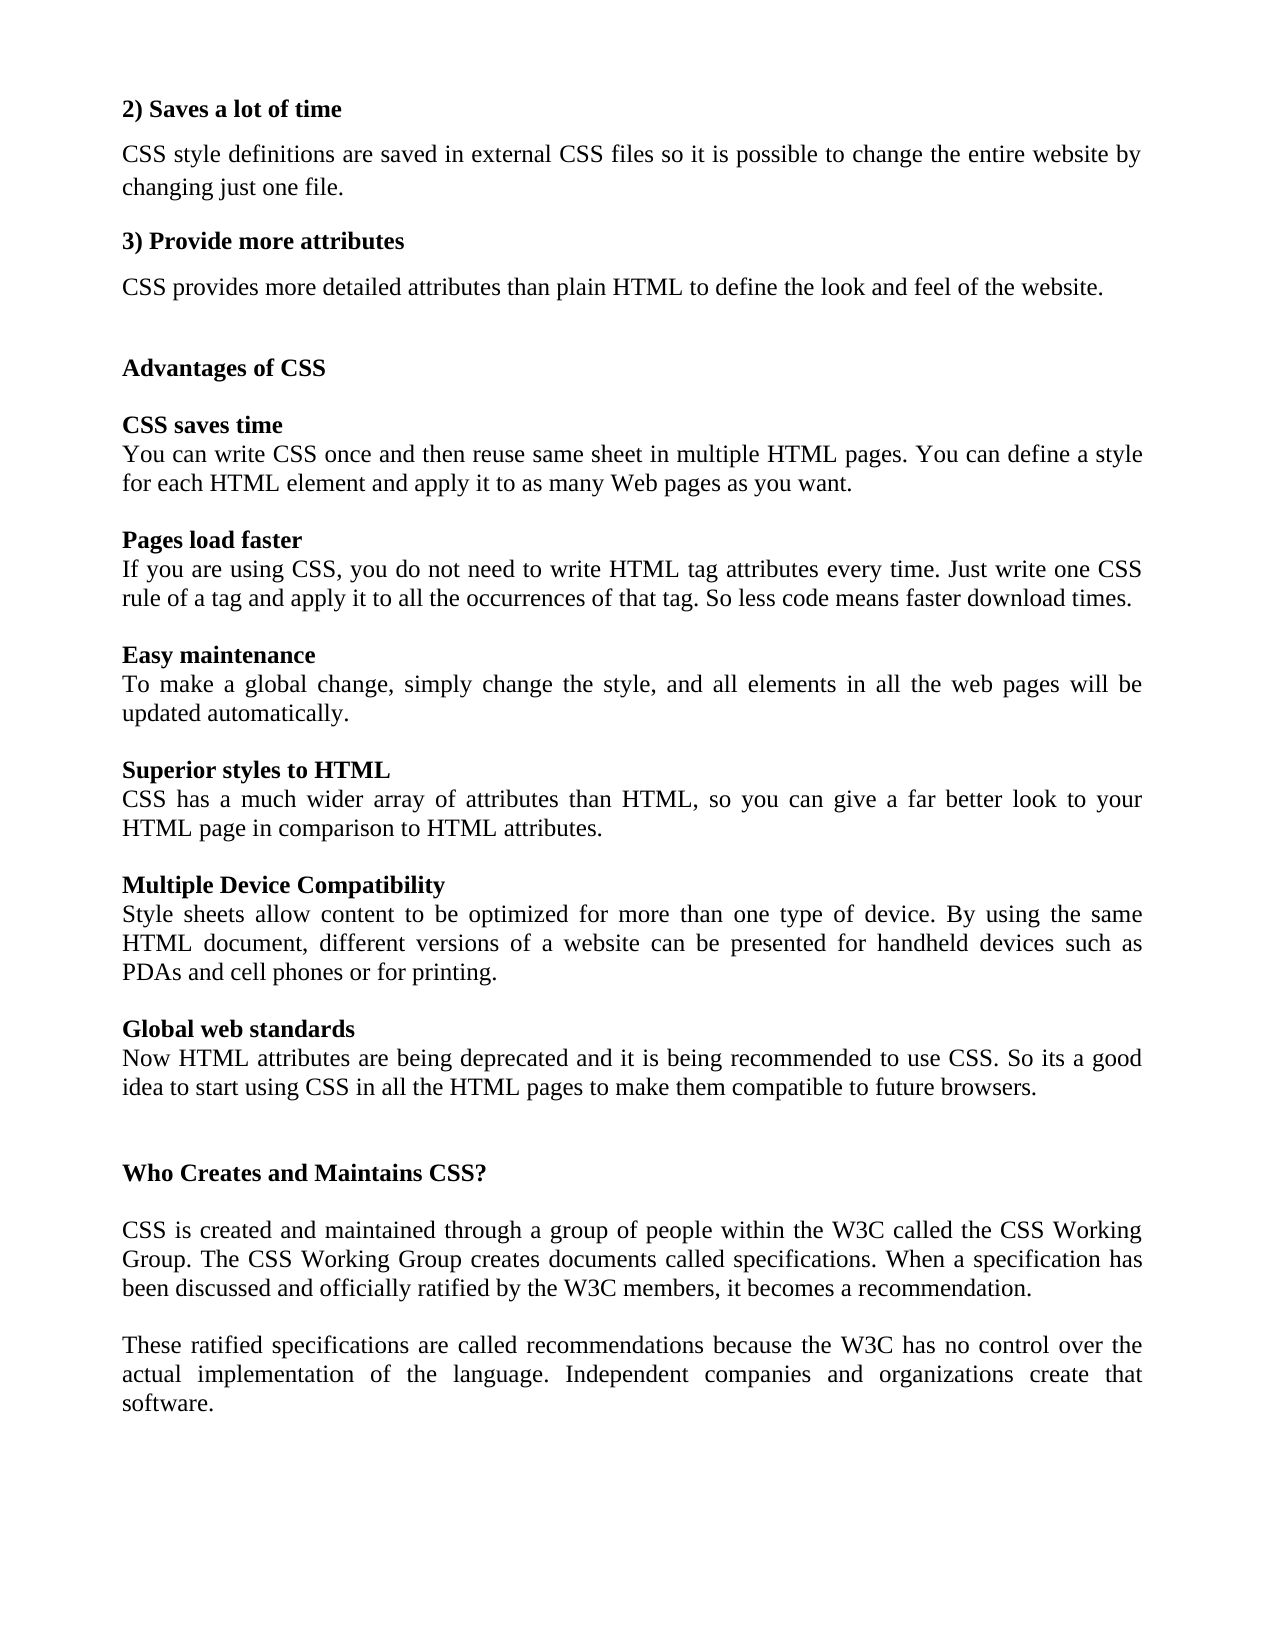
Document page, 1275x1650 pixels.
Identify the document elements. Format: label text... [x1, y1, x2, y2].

text Who Creates and Maintains CSS? [122, 1158, 1144, 1187]
subtitle 3) Provide more attributes [122, 226, 1144, 255]
text Advantages of CSS [122, 353, 1144, 382]
subtitle 2) Saves a lot of time [122, 94, 1144, 122]
text Easy maintenance [122, 640, 1144, 669]
text Global web standards [122, 1014, 1144, 1043]
text CSS is created and maintained through a group of people within the W3C called the CSS Working Group. The CSS Working Group creates documents called specifications. When a specification has been discussed and officially ratified by the W3C members, it becomes a recommendation. [122, 1215, 1144, 1302]
text CSS has a much wider array of attributes than HTML, so you can give a far better look to your HTML page in comparison to HTML attributes. [122, 784, 1144, 842]
text Superior styles to HTML [122, 755, 1144, 784]
text CSS saves time [122, 410, 1144, 439]
text To make a global change, simply change the style, and all elements in all the web pages will be updated automatically. [122, 669, 1144, 727]
text CSS provides more detailed attributes than plain HTML to define the look and feel of the website. [122, 272, 1144, 300]
text Pages load faster [122, 525, 1144, 554]
text You can write CSS once and then reuse same sheet in multiple HTML pages. You can define a style for each HTML element and apply it to as many Web pages as you want. [122, 439, 1144, 497]
text These ratified specifications are called recommendations because the W3C has no control over the actual implementation of the language. Independent companies and organizations create that software. [122, 1330, 1144, 1417]
text Multiple Device Compatibility [122, 870, 1144, 899]
text CSS style definitions are saved in external CSS files so it is possible to change the entire website by changing just one file. [122, 139, 1144, 201]
text Now HTML attributes are being deprecated and it is being recommended to use CSS. So its a good idea to start using CSS in all the HTML pages to make them compatible to future browsers. [122, 1043, 1144, 1100]
text Style sheets allow content to be optimized for more than one type of device. By using the same HTML document, different versions of a website can be presented for handheld devices such as PDAs and cell phones or for printing. [122, 899, 1144, 985]
text If you are using CSS, you do not need to write HTML tag attributes every time. Just write one CSS rule of a tag and apply it to all the occurrences of that tag. So less code means faster download times. [122, 554, 1144, 612]
